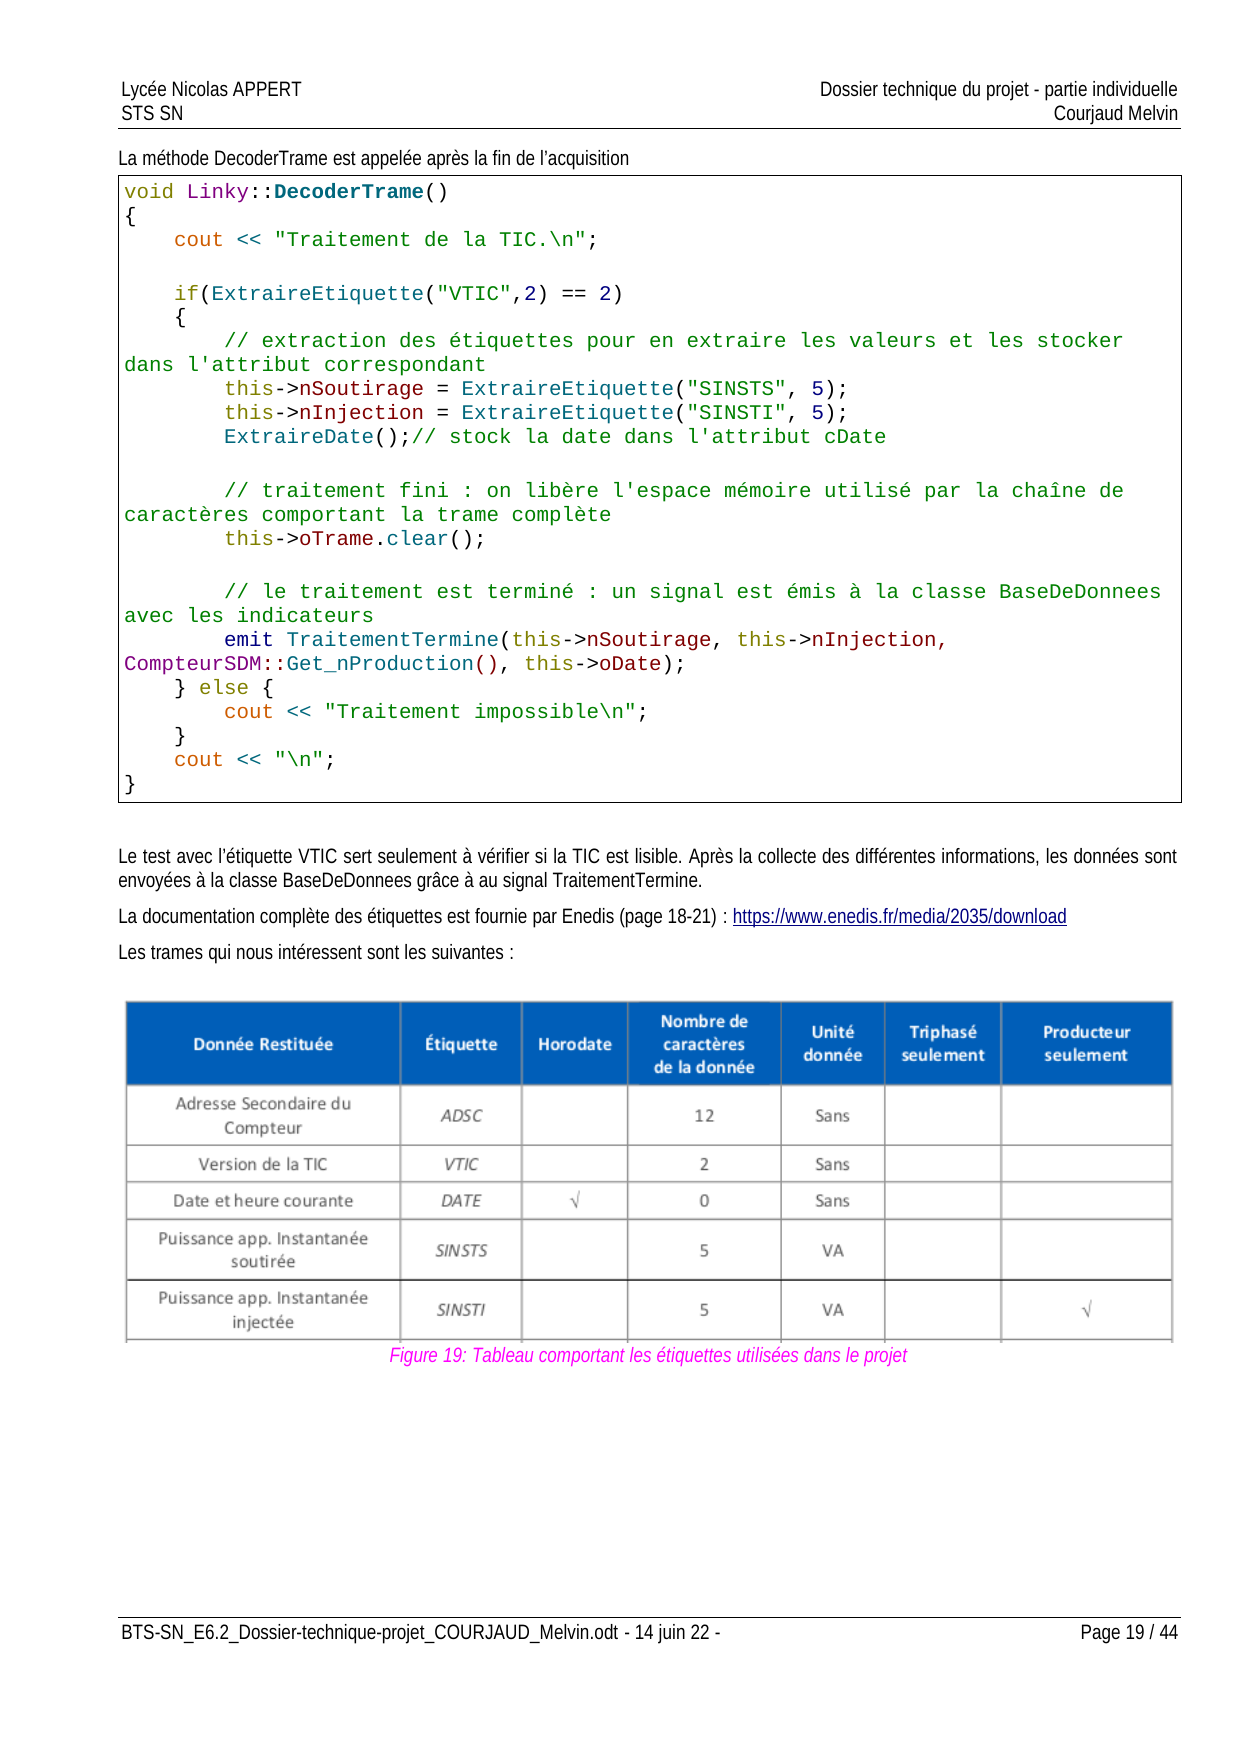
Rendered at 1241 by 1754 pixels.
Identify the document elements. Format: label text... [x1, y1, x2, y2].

text Le test avec l’étiquette VTIC sert seulement à vérifier si la TIC est lisible. Après la collecte des différentes informations, les données sont envoyées à la classe BaseDeDonnees grâce à au signal TraitementTermine. [118, 844, 1181, 892]
text Les trames qui nous intéressent sont les suivantes : [118, 940, 1181, 964]
text La méthode DecoderTrame est appelée après la fin de l’acquisition [118, 145, 1181, 169]
text La documentation complète des étiquettes est fournie par Enedis (page 18-21) : https://www.enedis.fr/media/2035/download [118, 904, 1181, 928]
table_header void Linky::DecoderTrame() { cout << "Traitement de la TIC.\n"; if(ExtraireEtiquette("VTIC",2) == 2) { // extraction des étiquettes pour en extraire les valeurs et les stocker dans l'attribut correspondant this->nSoutirage = ExtraireEtiquette("SINSTS", 5); this->nInjection = ExtraireEtiquette("SINSTI", 5); ExtraireDate();// stock la date dans l'attribut cDate // traitement fini : on libère l'espace mémoire utilisé par la chaîne de caractères comportant la trame complète this->oTrame.clear(); // le traitement est terminé : un signal est émis à la classe BaseDeDonnees avec les indicateurs emit TraitementTermine(this->nSoutirage, this->nInjection, CompteurSDM::Get_nProduction(), this->oDate); } else { cout << "Traitement impossible\n"; } cout << "\n"; } [119, 176, 1181, 802]
picture [118, 999, 1182, 1343]
text Figure 19: Tableau comportant les étiquettes utilisées dans le projet [118, 1343, 1181, 1367]
